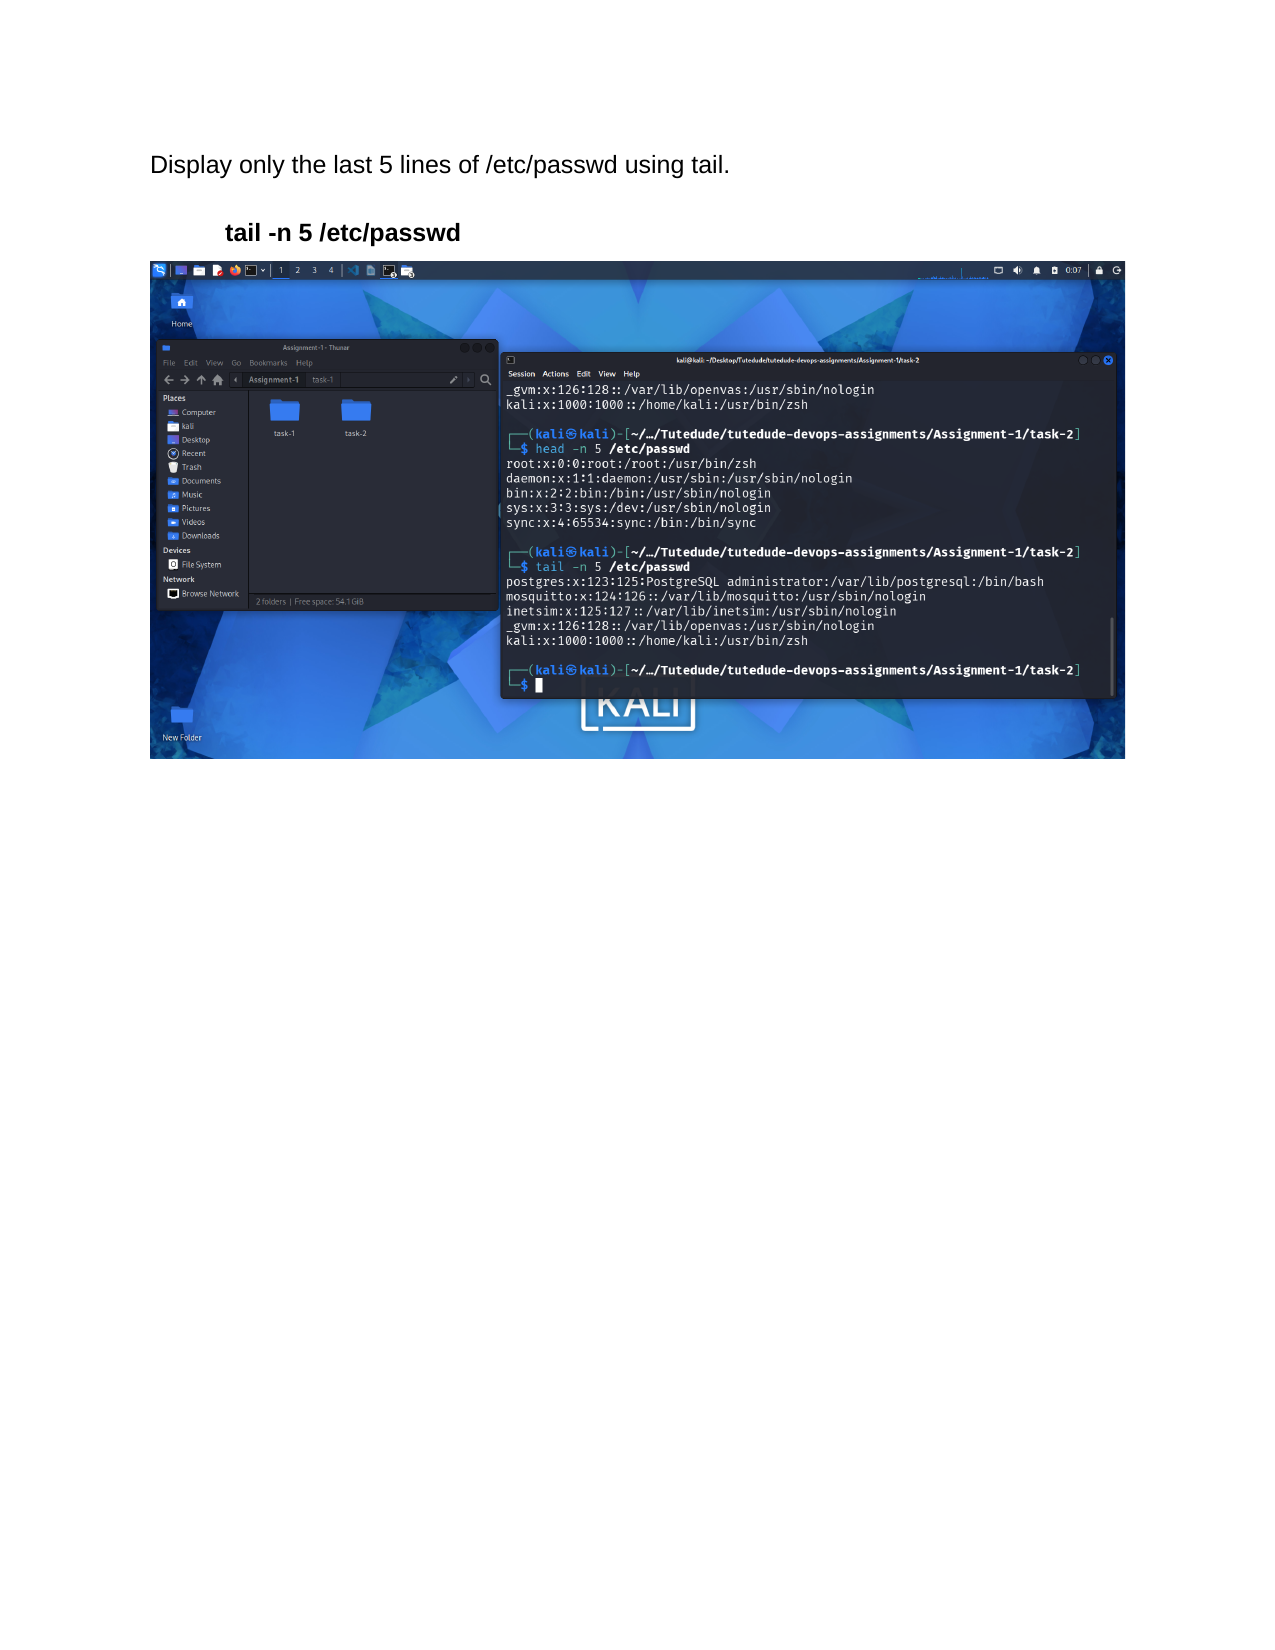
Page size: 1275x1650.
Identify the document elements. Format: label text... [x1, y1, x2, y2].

picture [150, 261, 1125, 759]
text tail -n 5 /etc/passwd [150, 218, 1125, 247]
text Display only the last 5 lines of /etc/passwd using tail. [150, 150, 1125, 179]
